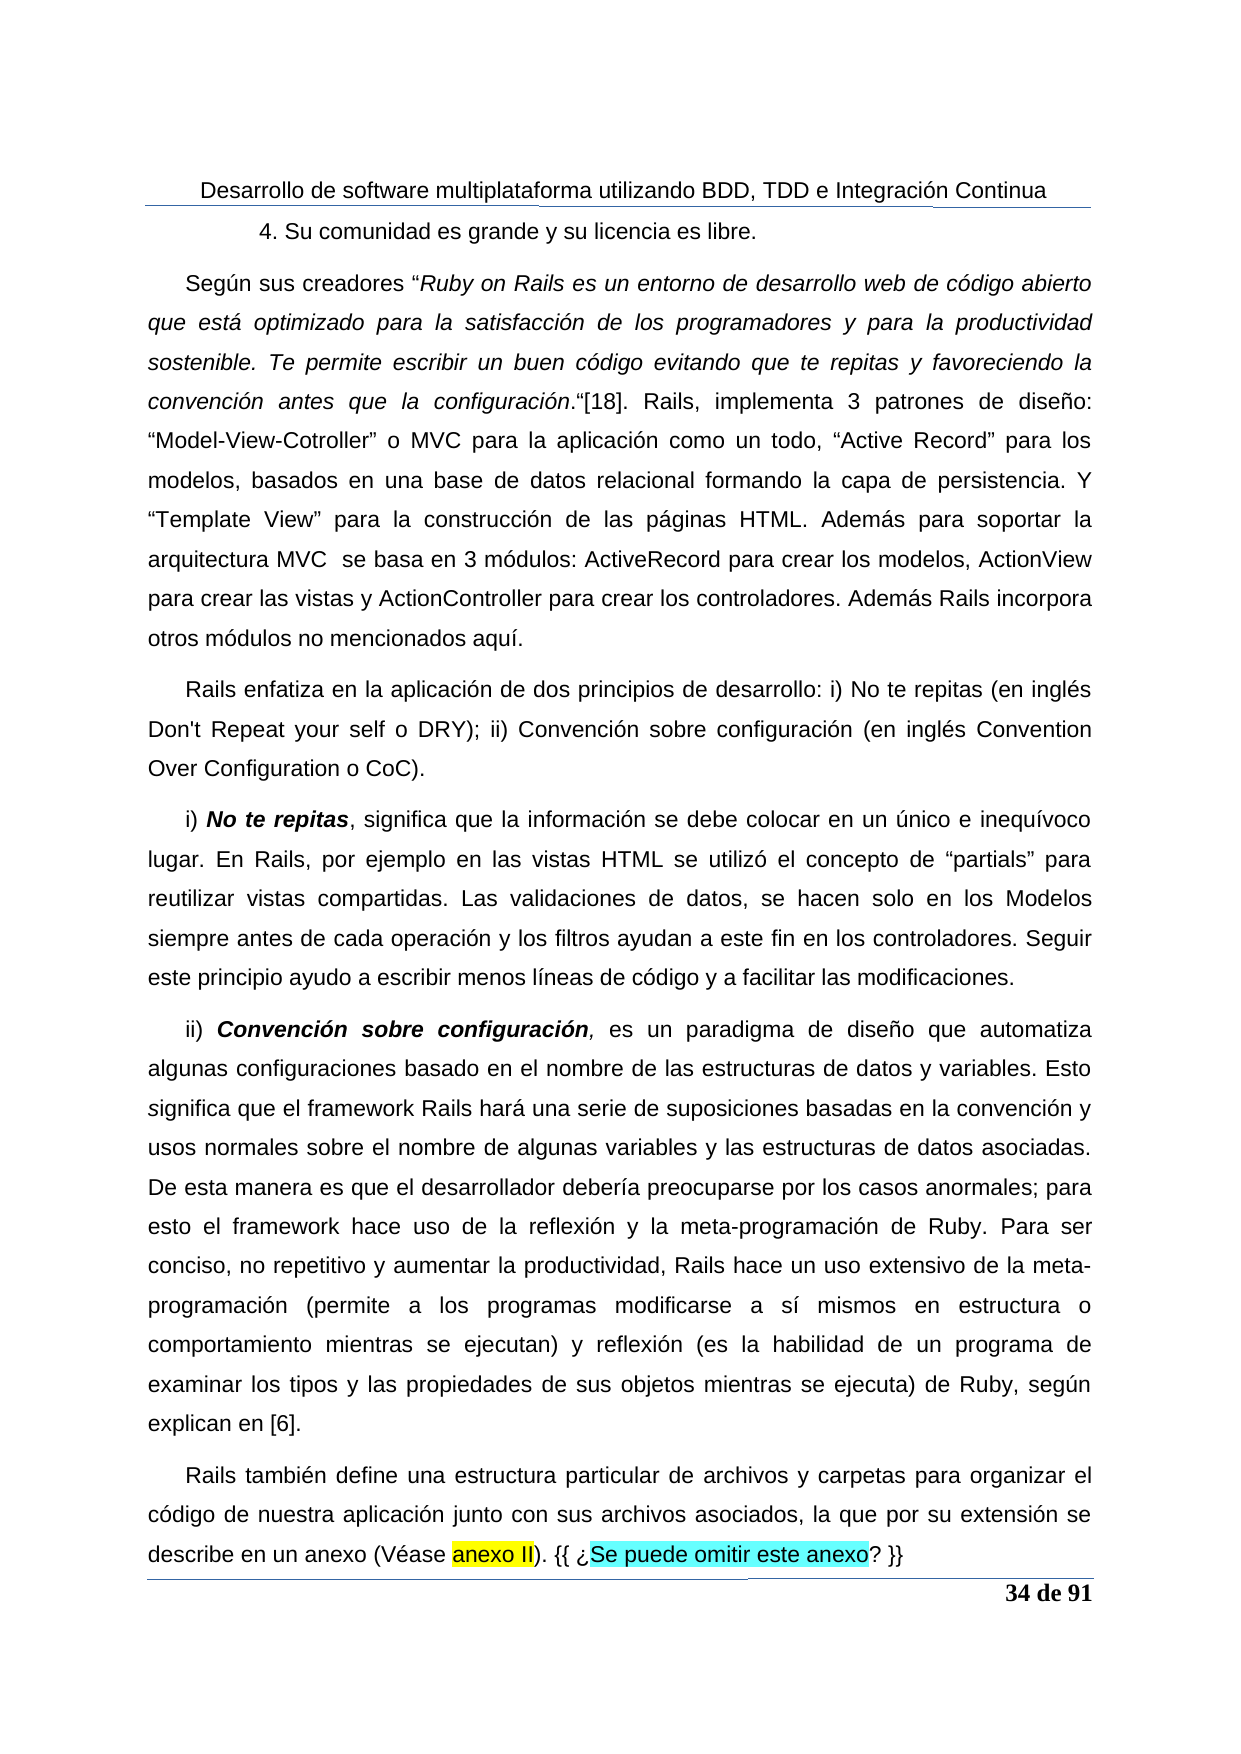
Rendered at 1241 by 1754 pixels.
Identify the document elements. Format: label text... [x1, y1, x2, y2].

text Según sus creadores “Ruby on Rails es un entorno de desarrollo web de código abierto que está optimizado para la satisfacción de los programadores y para la productividad sostenible. Te permite escribir un buen código evitando que te repitas y favoreciendo la convención antes que la configuración.“[18]. Rails, implementa 3 patrones de diseño: “Model-View-Cotroller” o MVC para la aplicación como un todo, “Active Record” para los modelos, basados en una base de datos relacional formando la capa de persistencia. Y “Template View” para la construcción de las páginas HTML. Además para soportar la arquitectura MVC se basa en 3 módulos: ActiveRecord para crear los modelos, ActionView para crear las vistas y ActionController para crear los controladores. Además Rails incorpora otros módulos no mencionados aquí. [148, 269, 1093, 651]
text ii) Convención sobre configuración, es un paradigma de diseño que automatiza algunas configuraciones basado en el nombre de las estructuras de datos y variables. Esto significa que el framework Rails hará una serie de suposiciones basadas en la convención y usos normales sobre el nombre de algunas variables y las estructuras de datos asociadas. De esta manera es que el desarrollador debería preocuparse por los casos anormales; para esto el framework hace uso de la reflexión y la meta-programación de Ruby. Para ser conciso, no repetitivo y aumentar la productividad, Rails hace un uso extensivo de la meta-programación (permite a los programas modificarse a sí mismos en estructura o comportamiento mientras se ejecutan) y reflexión (es la habilidad de un programa de examinar los tipos y las propiedades de sus objetos mientras se ejecuta) de Ruby, según explican en [6]. [148, 1016, 1093, 1437]
text i) No te repitas, significa que la información se debe colocar en un único e inequívoco lugar. En Rails, por ejemplo en las vistas HTML se utilizó el concepto de “partials” para reutilizar vistas compartidas. Las validaciones de datos, se hacen solo en los Modelos siempre antes de cada operación y los filtros ayudan a este fin en los controladores. Seguir este principio ayudo a escribir menos líneas de código y a facilitar las modificaciones. [148, 806, 1093, 991]
text Rails también define una estructura particular de archivos y carpetas para organizar el código de nuestra aplicación junto con sus archivos asociados, la que por su extensión se describe en un anexo (Véase anexo II). {{ ¿Se puede omitir este anexo? }} [148, 1462, 1093, 1567]
text Rails enfatiza en la aplicación de dos principios de desarrollo: i) No te repitas (en inglés Don't Repeat your self o DRY); ii) Convención sobre configuración (en inglés Convention Over Configuration o CoC). [148, 676, 1093, 781]
text 4. Su comunidad es grande y su licencia es libre. [221, 218, 1093, 245]
